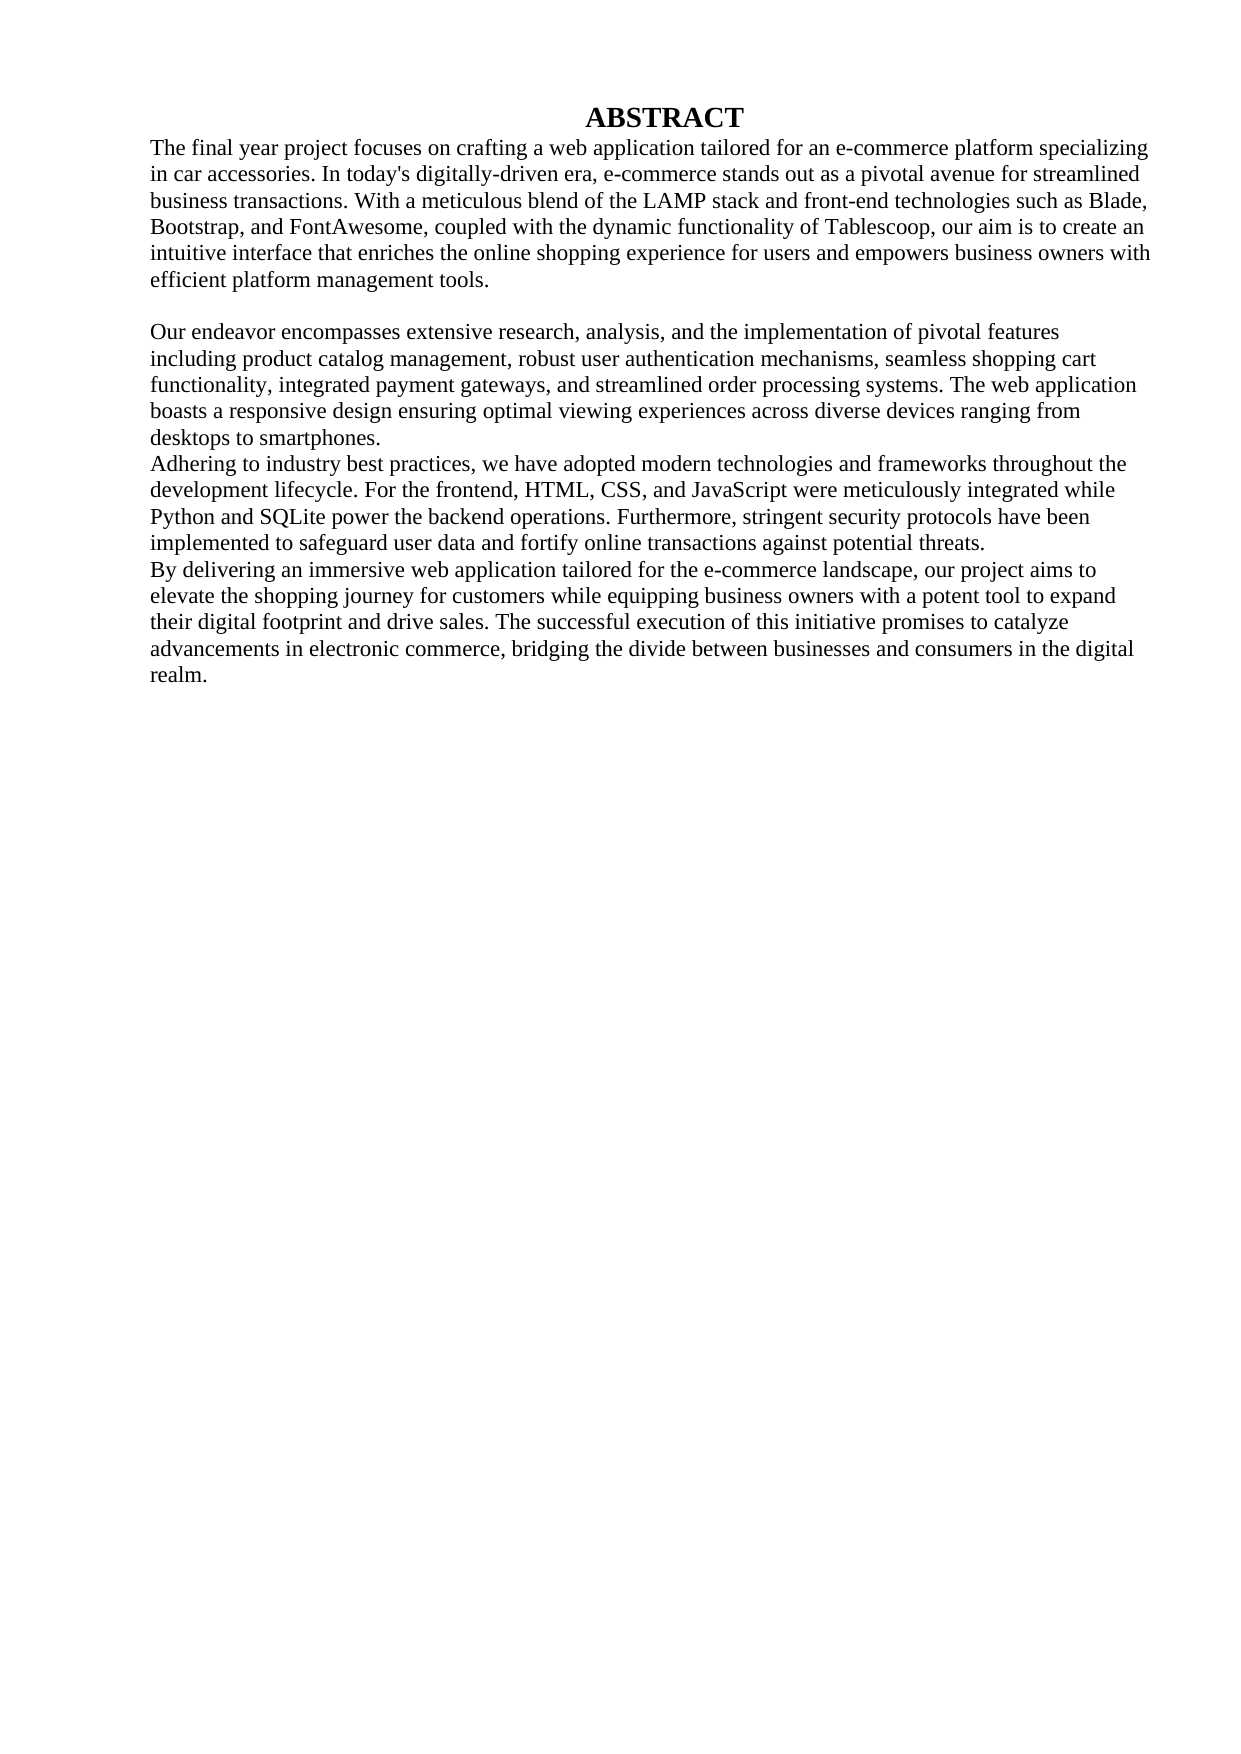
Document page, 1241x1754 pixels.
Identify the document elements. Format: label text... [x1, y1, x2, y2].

text The final year project focuses on crafting a web application tailored for an e-commerce platform specializing in car accessories. In today's digitally-driven era, e-commerce stands out as a pivotal avenue for streamlined business transactions. With a meticulous blend of the LAMP stack and front-end technologies such as Blade, Bootstrap, and FontAwesome, coupled with the dynamic functionality of Tablescoop, our aim is to create an intuitive interface that enriches the online shopping experience for users and empowers business owners with efficient platform management tools. [150, 134, 1152, 318]
text By delivering an immersive web application tailored for the e-commerce landscape, our project aims to elevate the shopping journey for customers while equipping business owners with a potent tool to expand their digital footprint and drive sales. The successful execution of this initiative promises to catalyze advancements in electronic commerce, bridging the divide between businesses and consumers in the digital realm. [150, 556, 1152, 687]
text Adhering to industry best practices, we have adopted modern technologies and frameworks throughout the development lifecycle. For the frontend, HTML, CSS, and JavaScript were meticulously integrated while Python and SQLite power the backend operations. Furthermore, stringent security protocols have been implemented to safeguard user data and fortify online transactions against potential threats. [150, 450, 1152, 556]
text Our endeavor encompasses extensive research, analysis, and the implementation of pivotal features including product catalog management, robust user authentication mechanisms, seamless shopping cart functionality, integrated payment gateways, and streamlined order processing systems. The web application boasts a responsive design ensuring optimal viewing experiences across diverse devices ranging from desktops to smartphones. [150, 318, 1152, 450]
text ABSTRACT [150, 100, 1179, 134]
